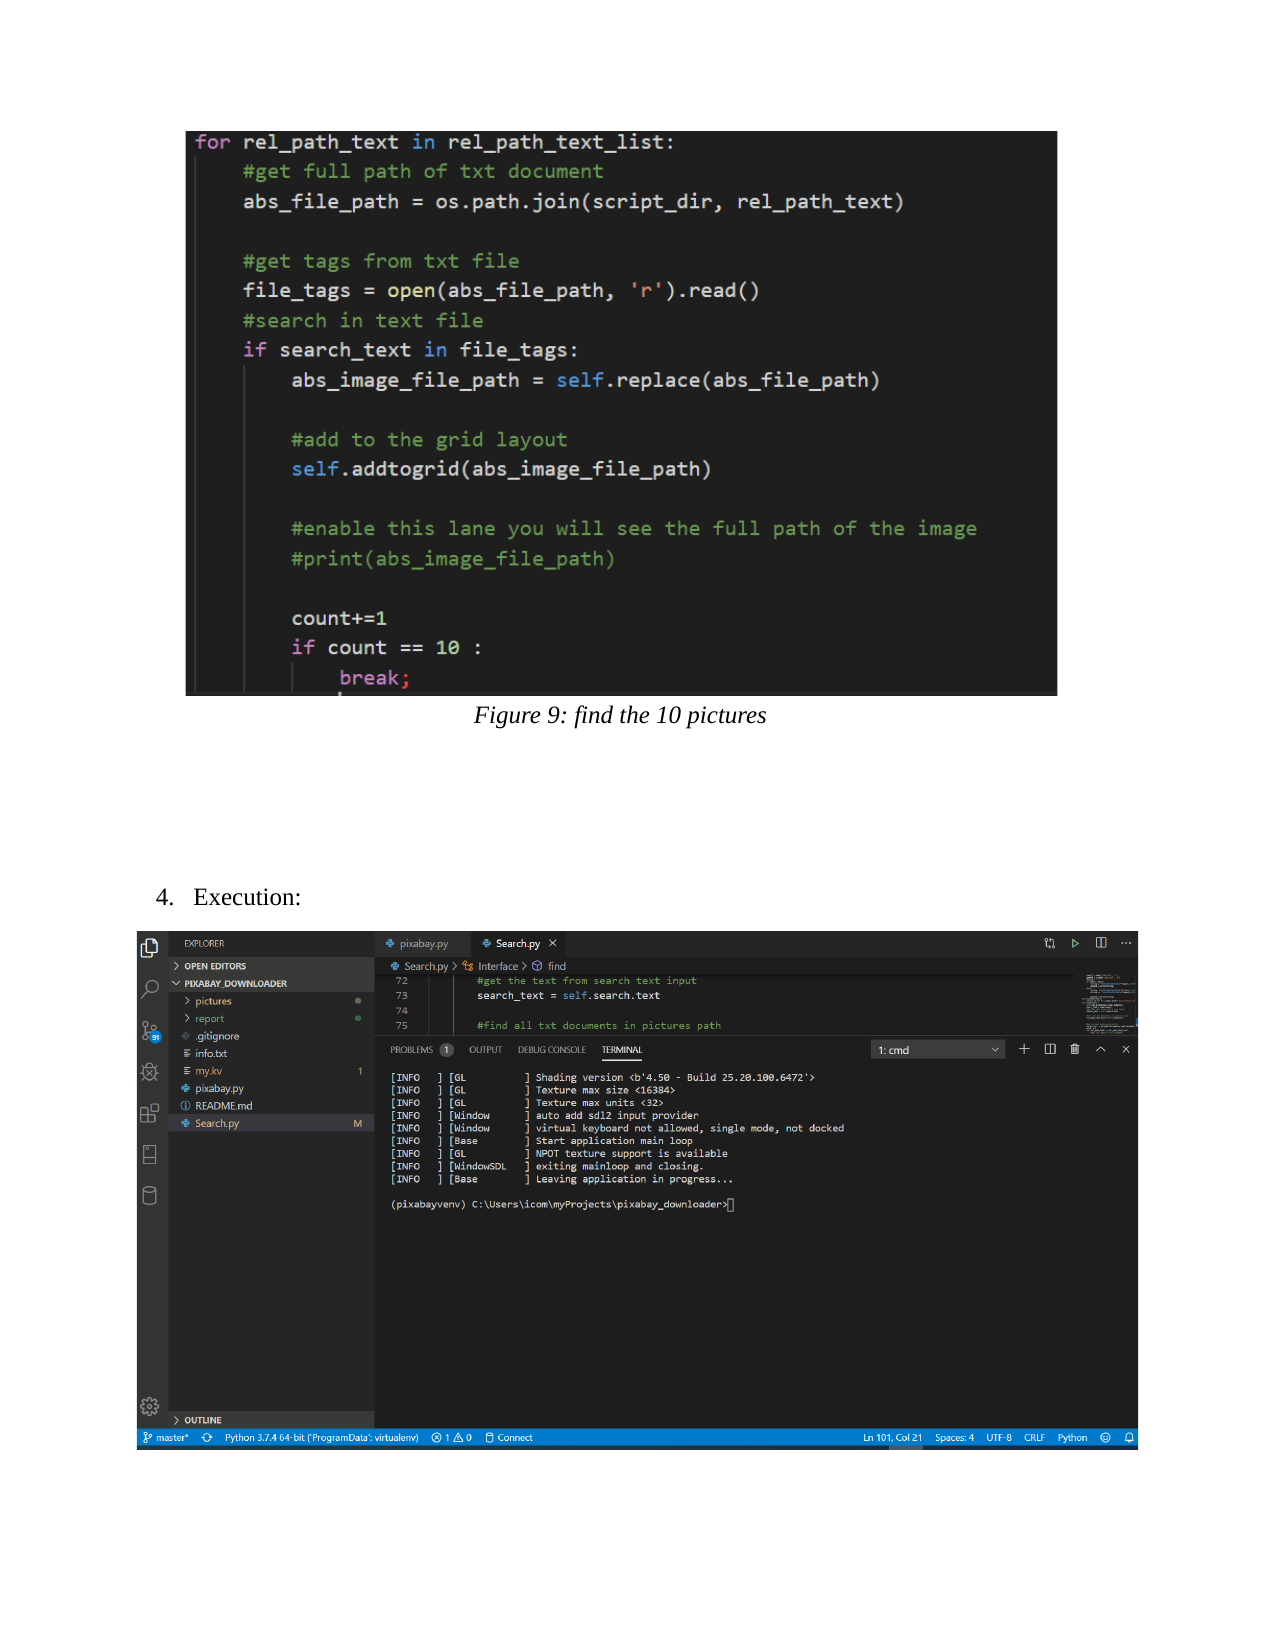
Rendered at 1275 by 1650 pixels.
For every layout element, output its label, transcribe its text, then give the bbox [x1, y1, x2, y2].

list Execution: [156, 882, 1157, 911]
list Figure 9: find the 10 pictures [186, 696, 1057, 729]
picture [185, 131, 1058, 696]
picture [136, 931, 1139, 1450]
